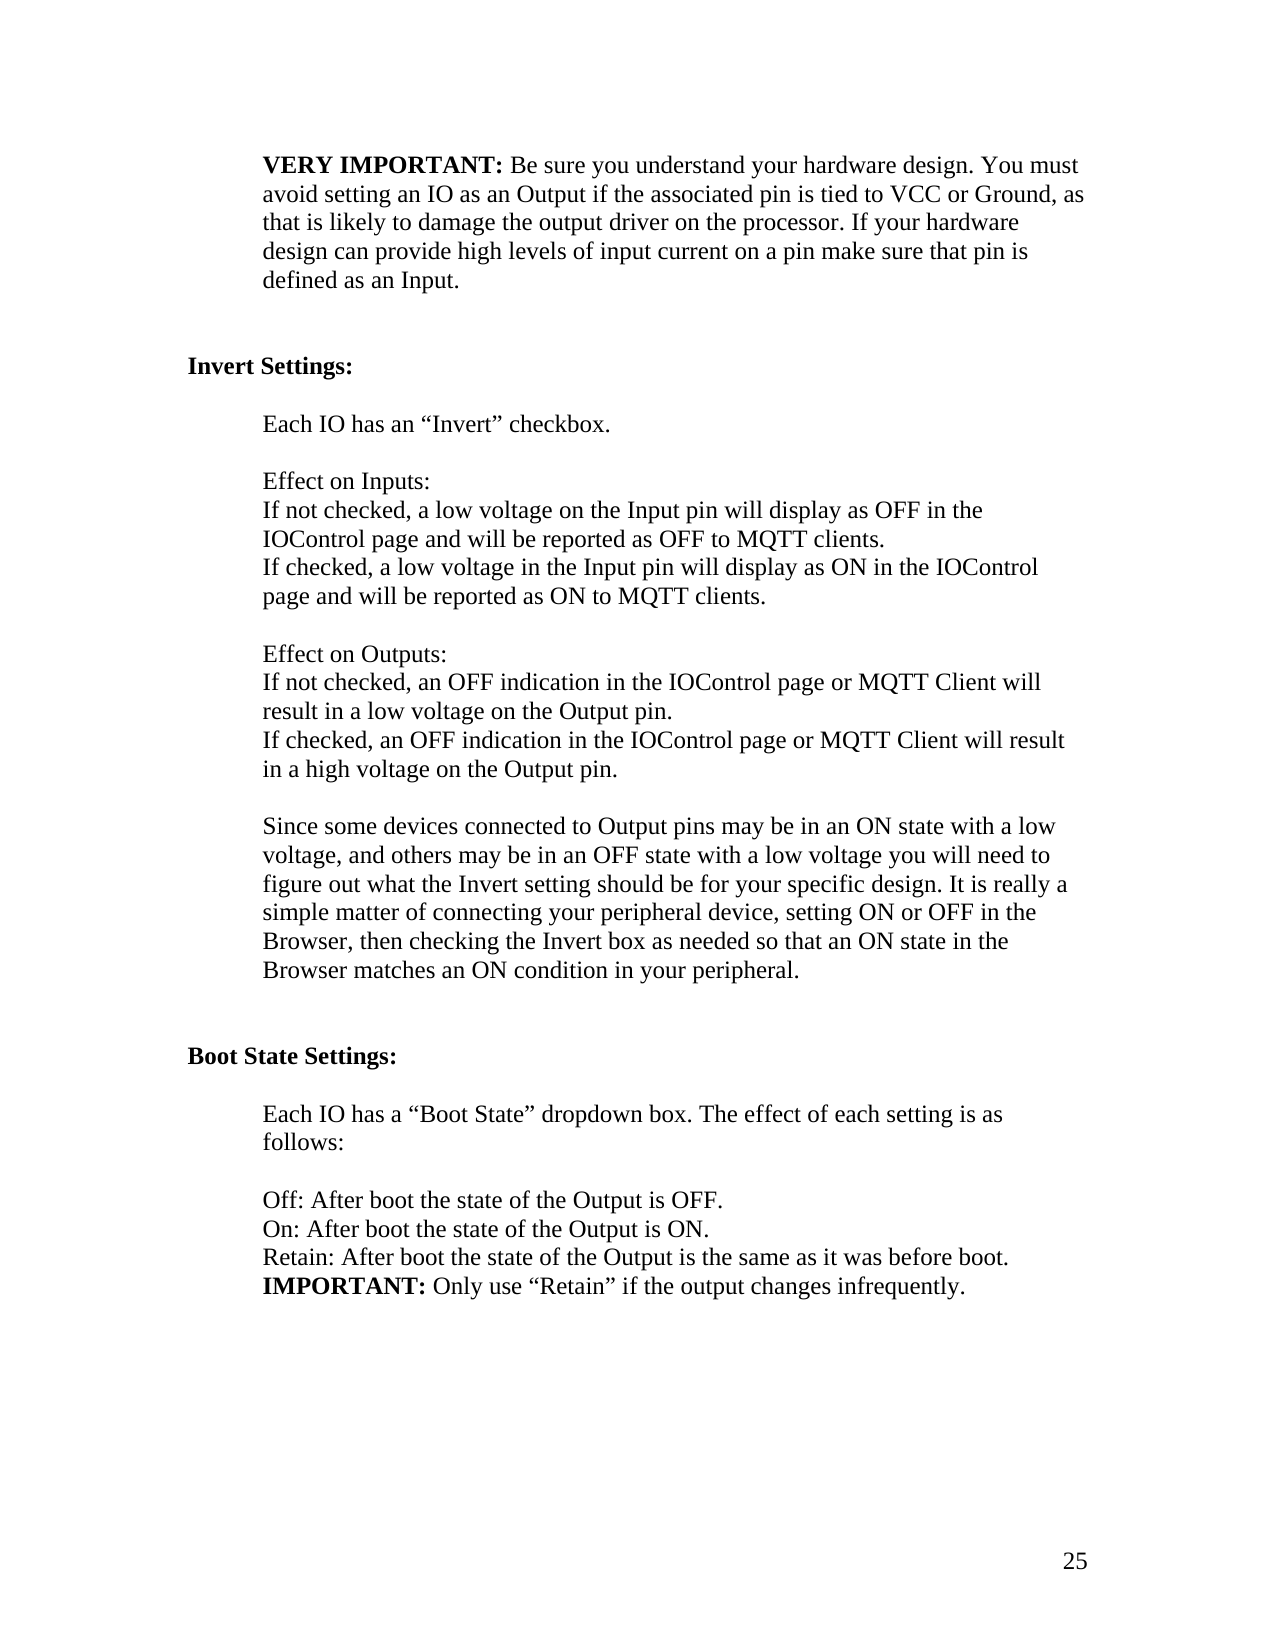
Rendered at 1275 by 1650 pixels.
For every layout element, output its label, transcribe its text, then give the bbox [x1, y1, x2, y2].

text If not checked, a low voltage on the Input pin will display as OFF in the IOControl page and will be reported as OFF to MQTT clients. [262, 495, 1087, 552]
text Since some devices connected to Output pins may be in an ON state with a low voltage, and others may be in an OFF state with a low voltage you will need to figure out what the Invert setting should be for your specific design. It is really a simple matter of connecting your peripheral device, setting ON or OFF in the Browser, then checking the Invert box as needed so that an ON state in the Browser matches an ON condition in your peripheral. [262, 811, 1087, 984]
text Boot State Settings: [187, 1041, 1087, 1070]
text If not checked, an OFF indication in the IOControl page or MQTT Client will result in a low voltage on the Output pin. [262, 667, 1087, 725]
text If checked, an OFF indication in the IOControl page or MQTT Client will result in a high voltage on the Output pin. [262, 725, 1087, 782]
text Invert Settings: [187, 351, 1087, 380]
text Each IO has a “Boot State” dropdown box. The effect of each setting is as follows: [262, 1099, 1087, 1156]
text Retain: After boot the state of the Output is the same as it was before boot. IMPORTANT: Only use “Retain” if the output changes infrequently. [262, 1242, 1087, 1300]
text If checked, a low voltage in the Input pin will display as ON in the IOControl page and will be reported as ON to MQTT clients. [262, 552, 1087, 610]
text On: After boot the state of the Output is ON. [262, 1214, 1087, 1242]
text VERY IMPORTANT: Be sure you understand your hardware design. You must avoid setting an IO as an Output if the associated pin is tied to VCC or Ground, as that is likely to damage the output driver on the processor. If your hardware design can provide high levels of input current on a pin make sure that pin is defined as an Input. [262, 150, 1087, 294]
text Each IO has an “Invert” checkbox. [262, 409, 1087, 437]
text Effect on Outputs: [262, 639, 1087, 667]
text Off: After boot the state of the Output is OFF. [262, 1185, 1087, 1214]
text Effect on Inputs: [262, 466, 1087, 495]
